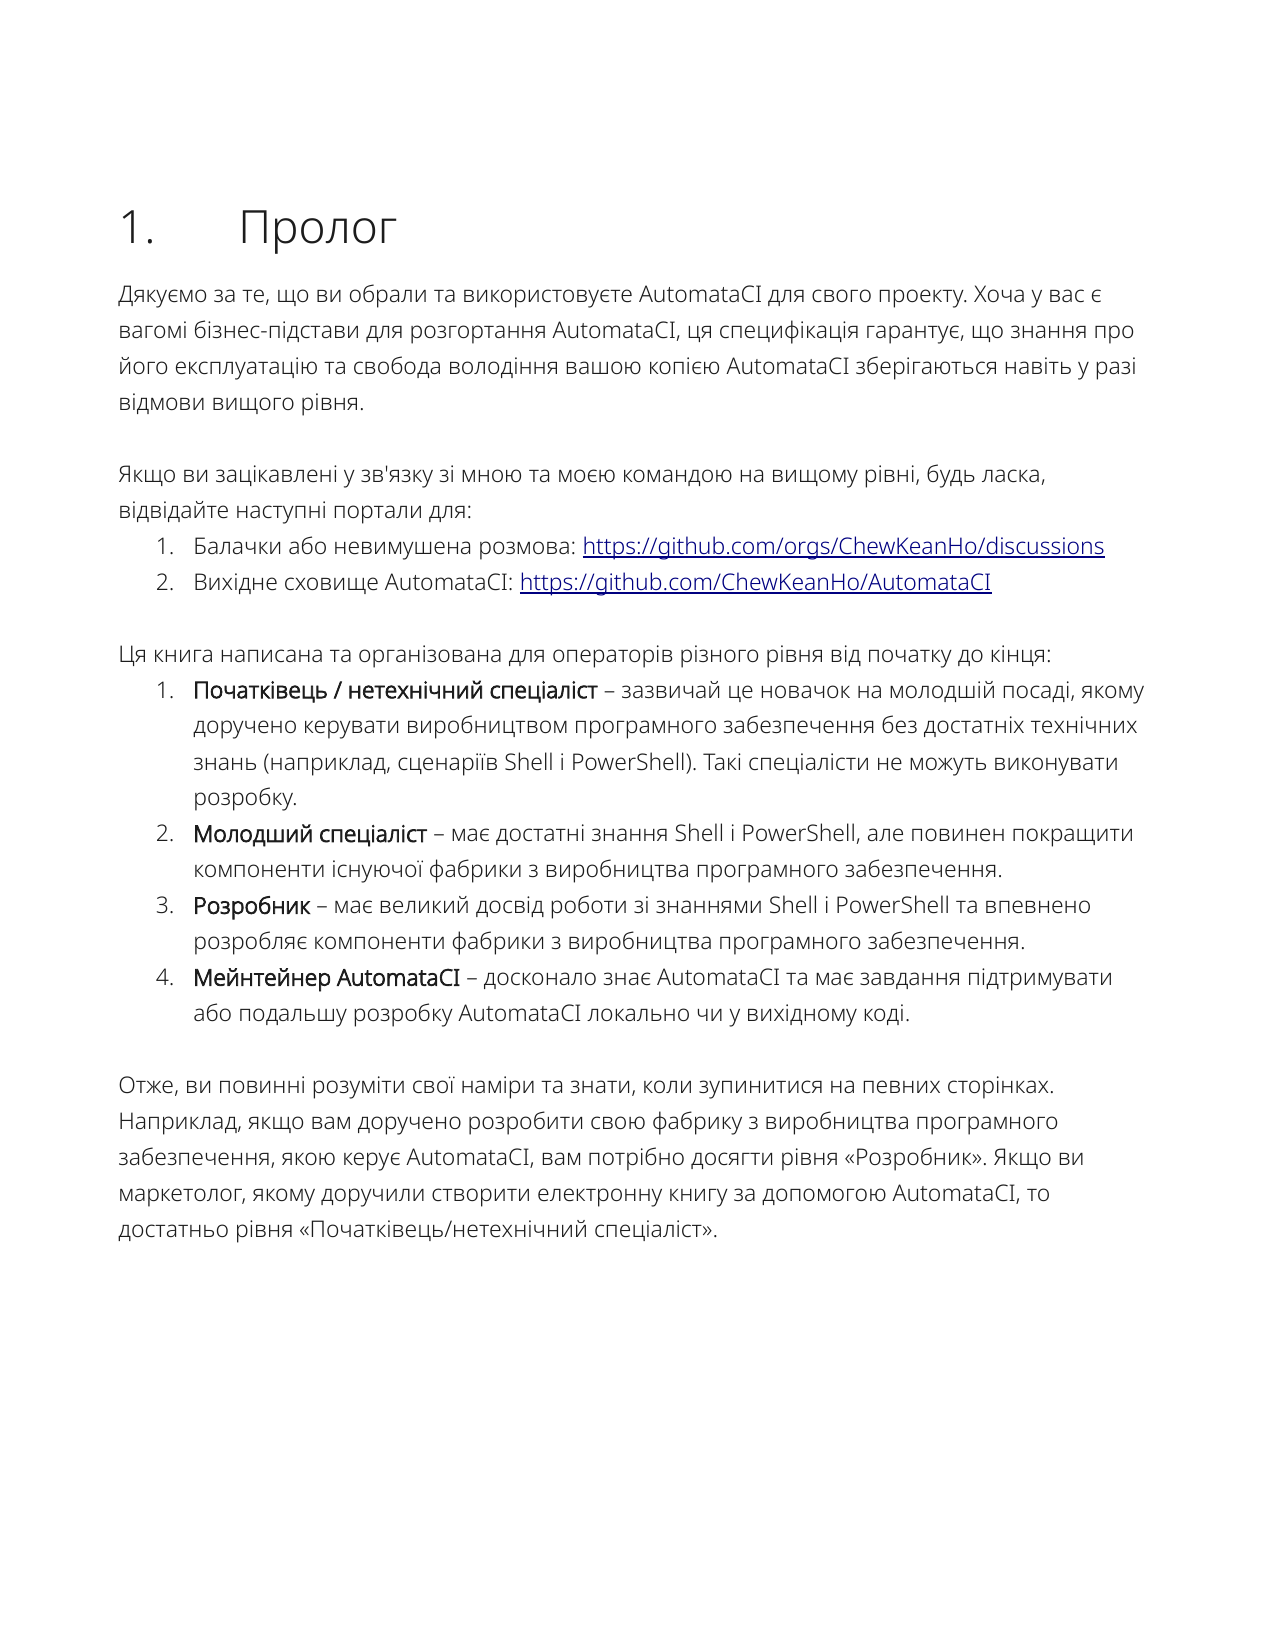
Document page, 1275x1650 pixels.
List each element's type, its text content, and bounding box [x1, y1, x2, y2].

subtitle Пролог [118, 194, 1157, 257]
list Вихідне сховище AutomataCI: https://github.com/ChewKeanHo/AutomataCI [156, 566, 1157, 597]
list Розробник – має великий досвід роботи зі знаннями Shell і PowerShell та впевнено розробляє компоненти фабрики з виробництва програмного забезпечення. [156, 889, 1157, 956]
text Дякуємо за те, що ви обрали та використовуєте AutomataCI для свого проекту. Хоча у вас є вагомі бізнес-підстави для розгортання AutomataCI, ця специфікація гарантує, що знання про його експлуатацію та свобода володіння вашою копією AutomataCI зберігаються навіть у разі відмови вищого рівня. [118, 278, 1157, 417]
text Якщо ви зацікавлені у зв'язку зі мною та моєю командою на вищому рівні, будь ласка, відвідайте наступні портали для: [118, 458, 1157, 525]
list Мейнтейнер AutomataCI – досконало знає AutomataCI та має завдання підтримувати або подальшу розробку AutomataCI локально чи у вихідному коді. [156, 961, 1157, 1028]
list Балачки або невимушена розмова: https://github.com/orgs/ChewKeanHo/discussions [156, 530, 1157, 561]
text Отже, ви повинні розуміти свої наміри та знати, коли зупинитися на певних сторінках. Наприклад, якщо вам доручено розробити свою фабрику з виробництва програмного забезпечення, якою керує AutomataCI, вам потрібно досягти рівня «Розробник». Якщо ви маркетолог, якому доручили створити електронну книгу за допомогою AutomataCI, то достатньо рівня «Початківець/нетехнічний спеціаліст». [118, 1069, 1157, 1244]
text Ця книга написана та організована для операторів різного рівня від початку до кінця: [118, 638, 1157, 669]
list Початківець / нетехнічний спеціаліст – зазвичай це новачок на молодшій посаді, якому доручено керувати виробництвом програмного забезпечення без достатніх технічних знань (наприклад, сценаріїв Shell і PowerShell). Такі спеціалісти не можуть виконувати розробку. [156, 673, 1157, 813]
list Молодший спеціаліст – має достатні знання Shell і PowerShell, але повинен покращити компоненти існуючої фабрики з виробництва програмного забезпечення. [156, 817, 1157, 884]
